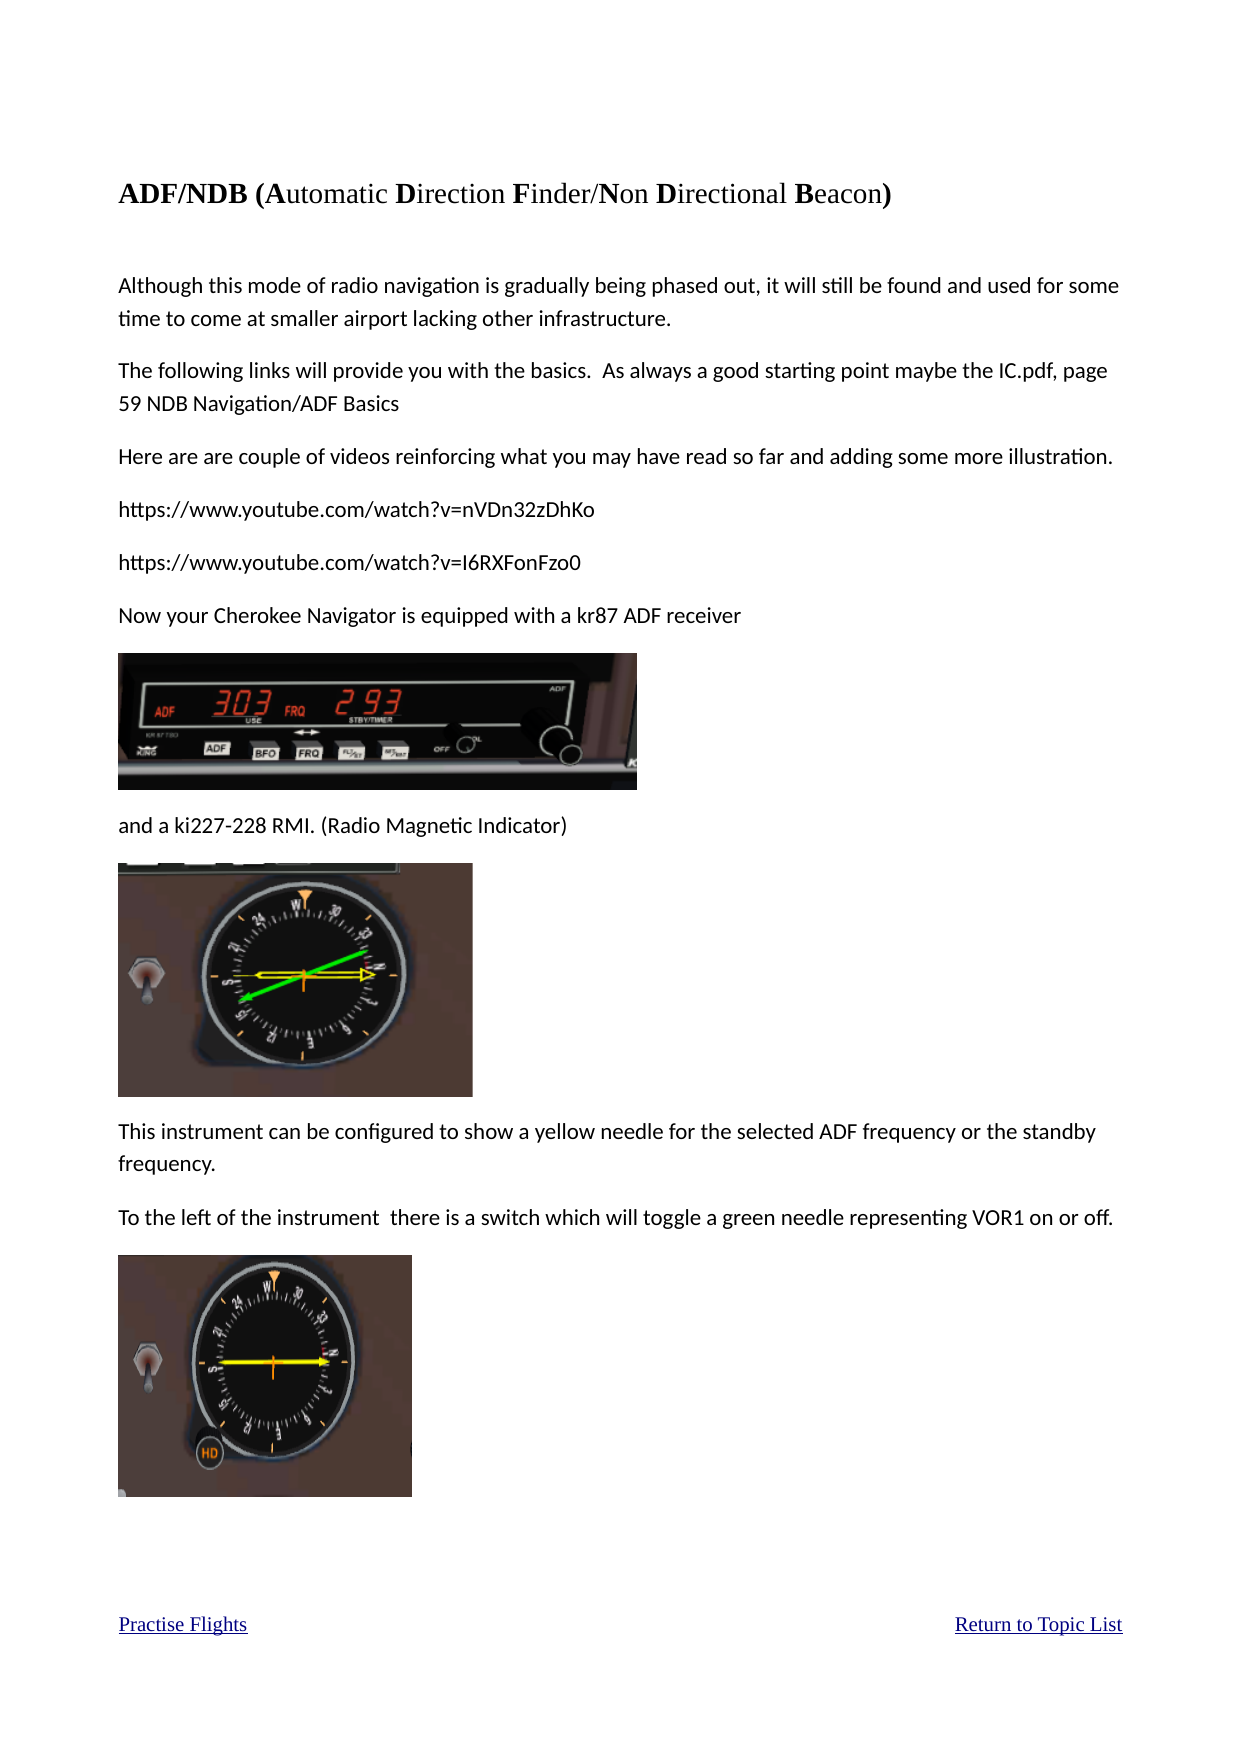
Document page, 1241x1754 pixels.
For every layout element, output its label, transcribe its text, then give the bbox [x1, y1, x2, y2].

text The following links will provide you with the basics. As always a good starting point maybe the IC.pdf, page 59 NDB Navigation/ADF Basics [118, 357, 1122, 417]
text https://www.youtube.com/watch?v=nVDn32zDhKo [118, 495, 1122, 523]
text This instrument can be configured to show a yellow needle for the selected ADF frequency or the standby frequency. [118, 1117, 1122, 1178]
picture [118, 863, 473, 1097]
text and a ki227-228 RMI. (Radio Magnetic Indicator) [118, 811, 1122, 839]
text Now your Cherokee Navigator is equipped with a kr87 ADF receiver [118, 601, 1122, 629]
text Here are are couple of videos reinforcing what you may have read so far and adding some more illustration. [118, 442, 1122, 470]
text ADF/NDB (Automatic Direction Finder/Non Directional Beacon) [118, 176, 1122, 210]
text https://www.youtube.com/watch?v=I6RXFonFzo0 [118, 548, 1122, 576]
picture [118, 1255, 412, 1497]
text To the left of the instrument there is a switch which will toggle a green needle representing VOR1 on or off. [118, 1203, 1122, 1231]
text Although this mode of radio navigation is gradually being phased out, it will still be found and used for some time to come at smaller airport lacking other infrastructure. [118, 271, 1122, 332]
picture [118, 653, 637, 790]
